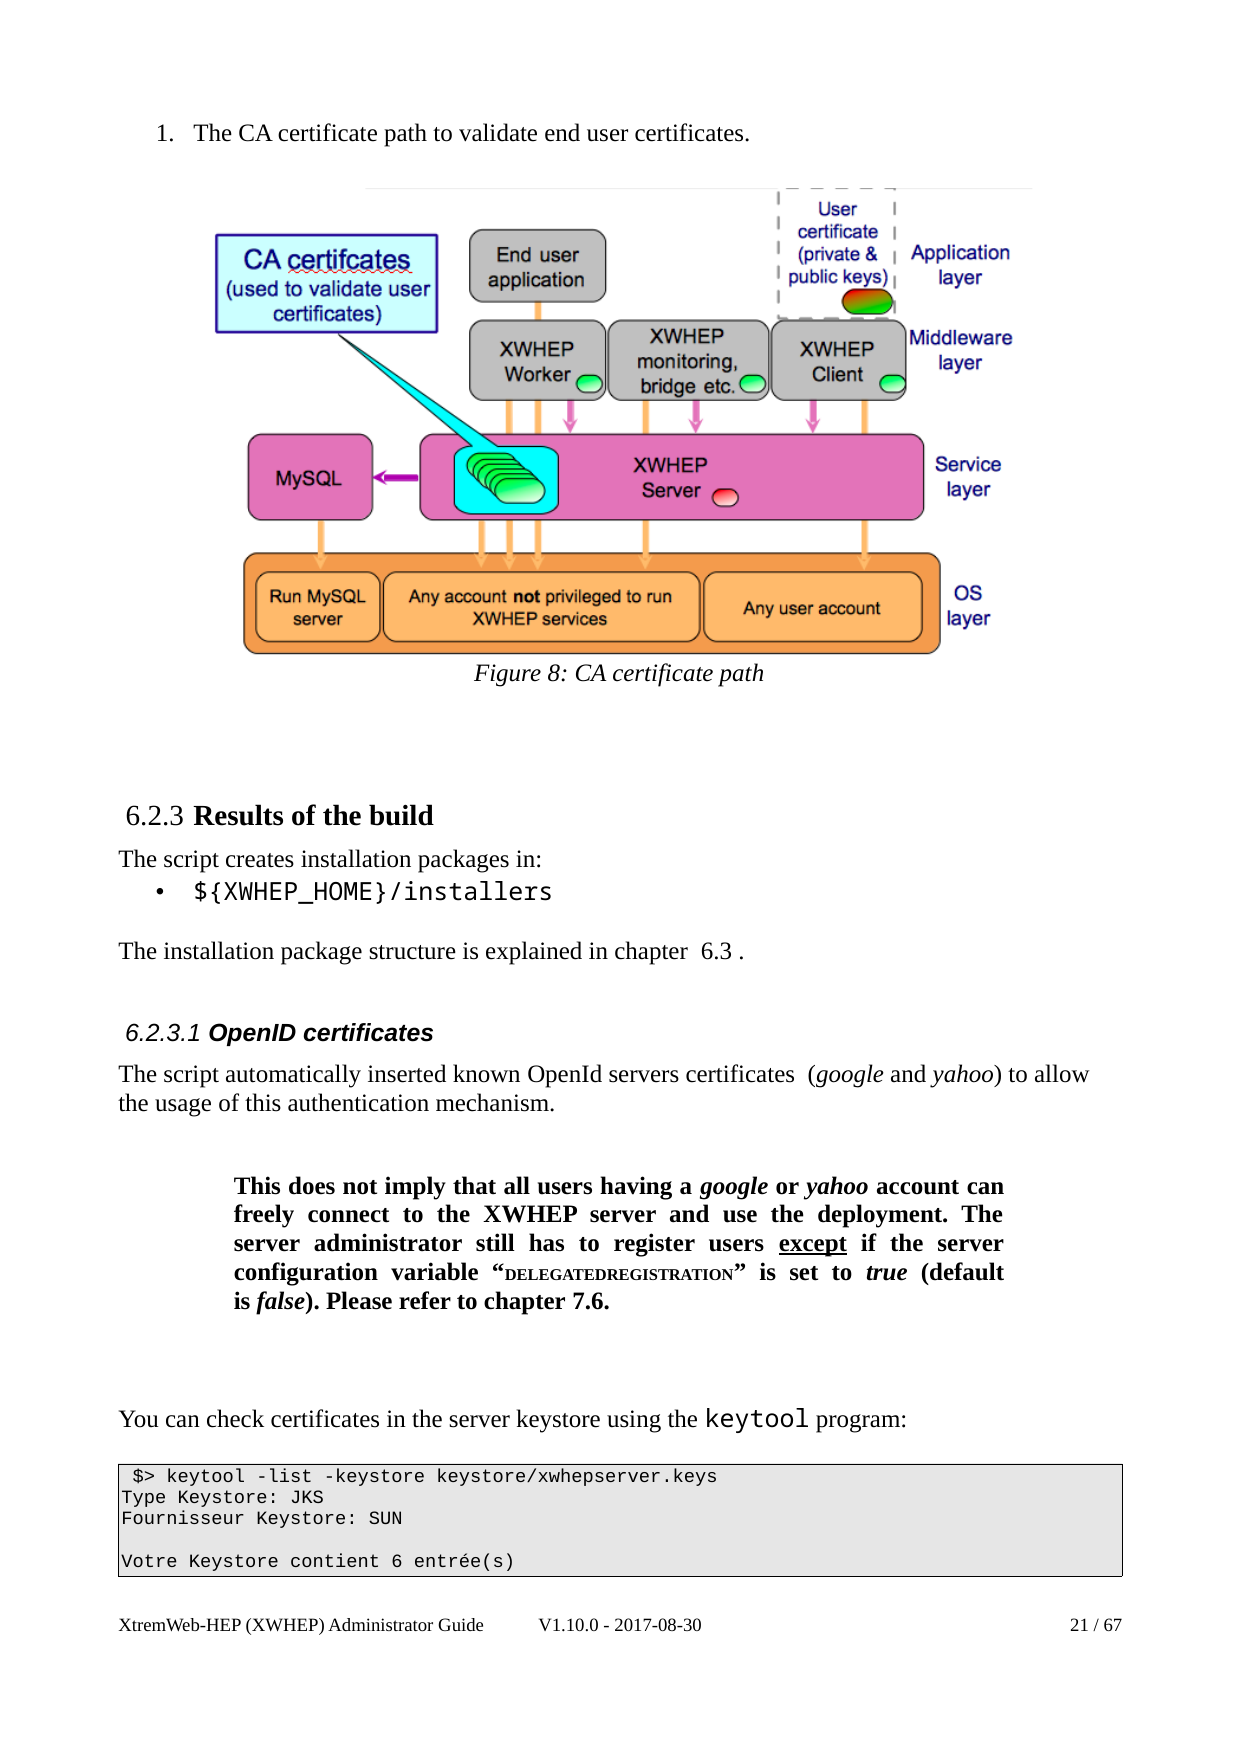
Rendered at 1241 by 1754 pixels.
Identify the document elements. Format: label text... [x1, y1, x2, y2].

picture [208, 188, 1033, 659]
list The CA certificate path to validate end user certificates. [156, 118, 1122, 147]
subtitle Results of the build [118, 798, 1122, 832]
text The script automatically inserted known OpenId servers certificates (google and yahoo) to allow the usage of this authentication mechanism. [118, 1059, 1122, 1117]
text Figure 8: CA certificate path [208, 659, 1032, 687]
text $> keytool -list -keystore keystore/xwhepserver.keys [119, 1465, 1122, 1485]
text This does not imply that all users having a google or yahoo account can freely connect to the XWHEP server and use the deployment. The server administrator still has to register users except if the server configuration variable “delegatedregistration” is set to true (default is false). Please refer to chapter 7.6. [233, 1171, 1004, 1314]
text Votre Keystore contient 6 entrée(s) [119, 1548, 1122, 1576]
text The installation package structure is explained in chapter 6.3. [118, 936, 1122, 965]
text The script creates installation packages in: [118, 844, 1122, 873]
subtitle OpenID certificates [118, 1018, 1122, 1047]
list ${XWHEP_HOME}/installers [156, 873, 1122, 907]
text Fournisseur Keystore: SUN [119, 1506, 1122, 1527]
text You can check certificates in the server keystore using the keytool program: [118, 1401, 1122, 1435]
text Type Keystore: JKS [119, 1485, 1122, 1506]
